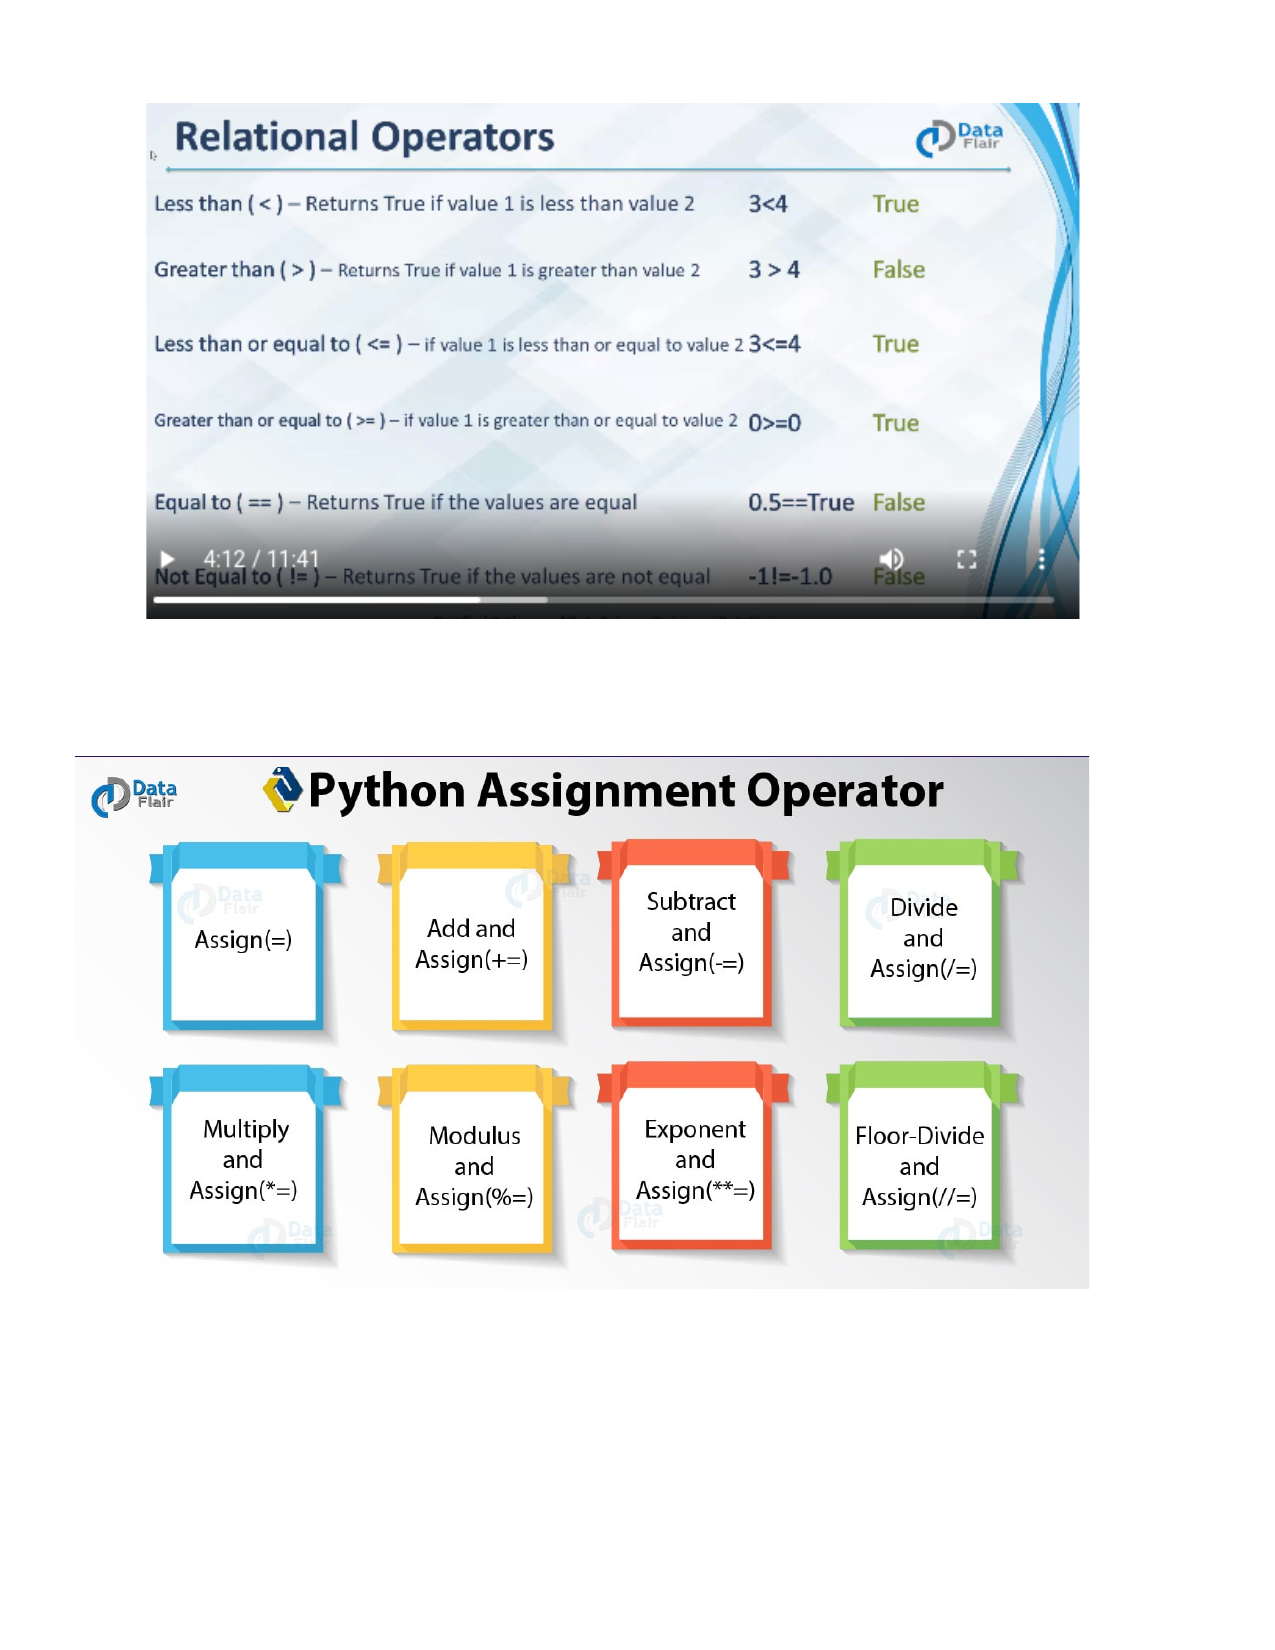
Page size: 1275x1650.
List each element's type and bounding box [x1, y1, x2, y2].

picture [146, 103, 1086, 619]
picture [75, 756, 1090, 1289]
